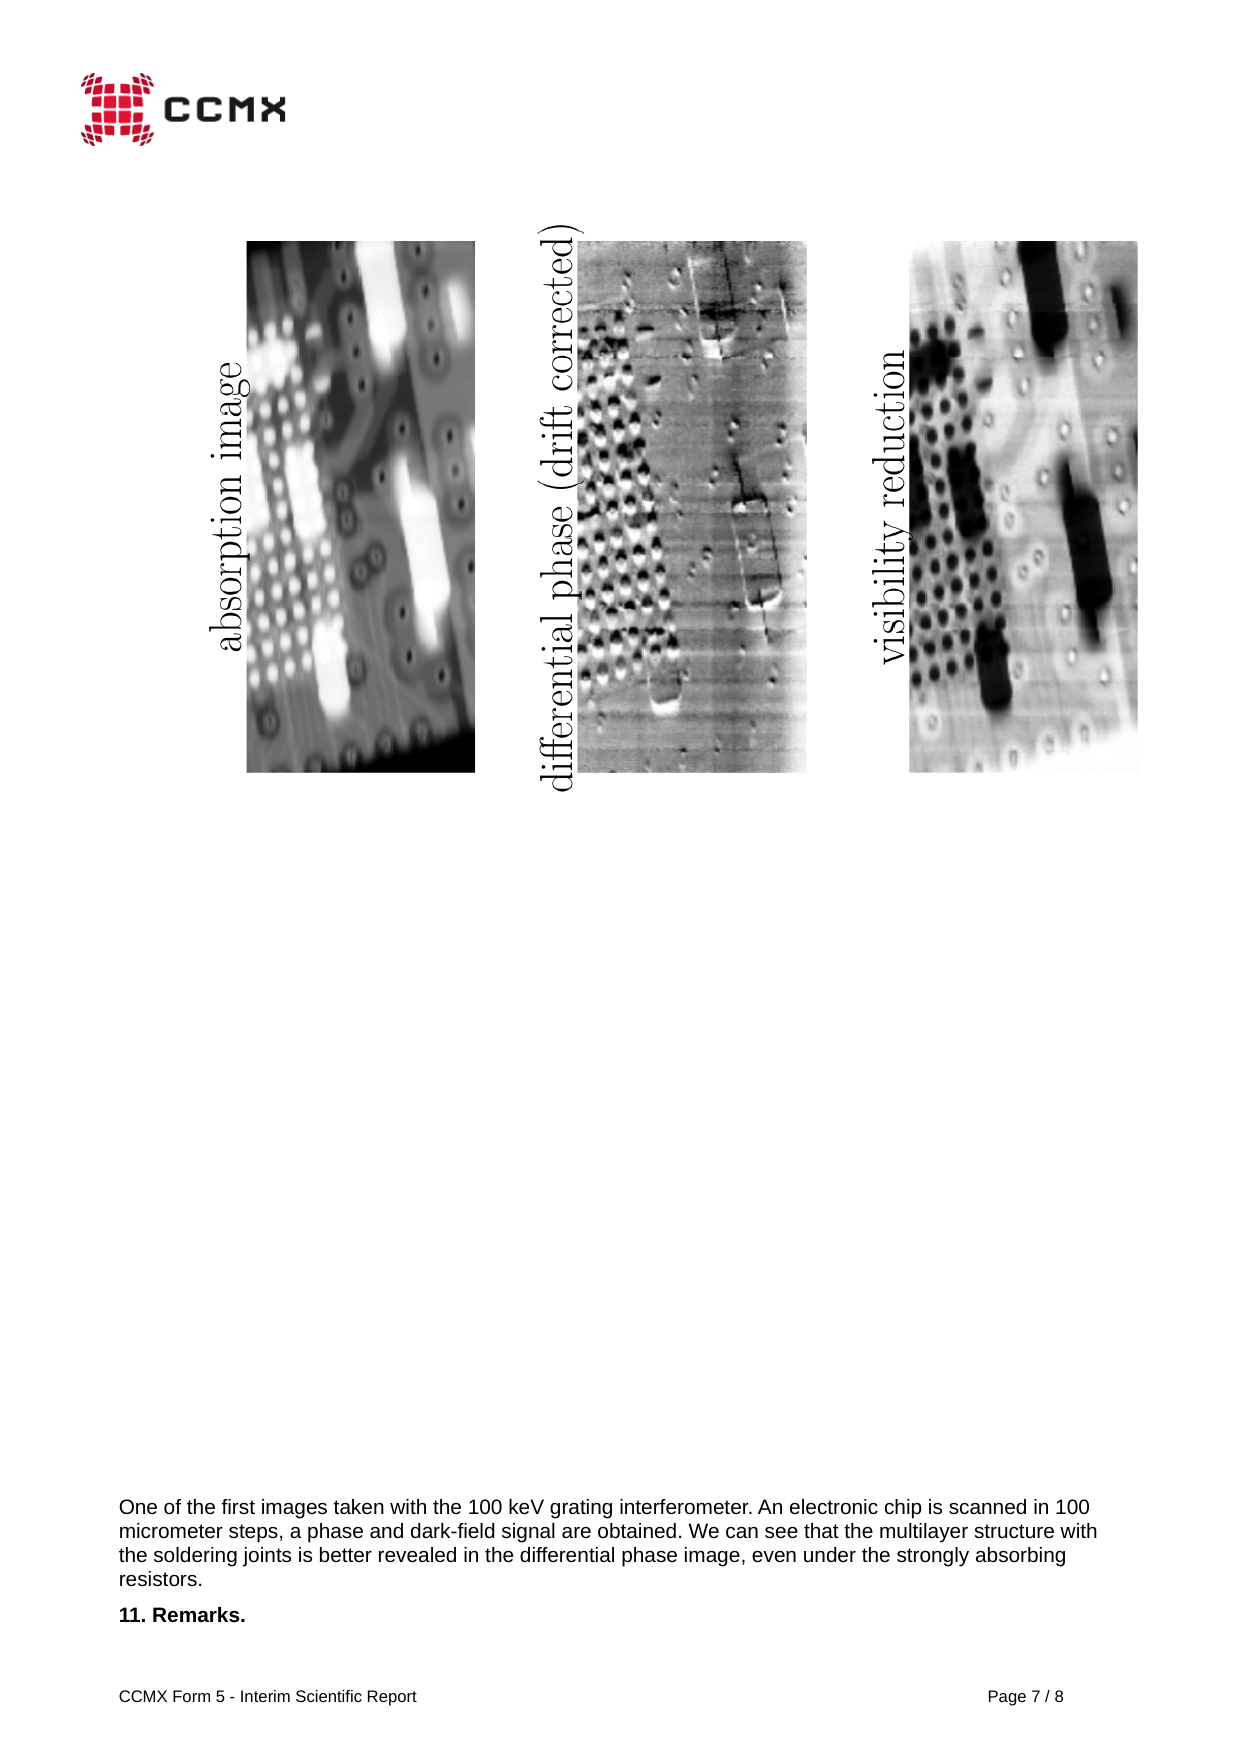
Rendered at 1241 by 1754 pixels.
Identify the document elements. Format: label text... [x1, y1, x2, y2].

picture [204, 215, 1146, 806]
picture [81, 73, 286, 146]
text One of the first images taken with the 100 keV grating interferometer. An electronic chip is scanned in 100 micrometer steps, a phase and dark-field signal are obtained. We can see that the multilayer structure with the soldering joints is better revealed in the differential phase image, even under the strongly absorbing resistors. [118, 1495, 1122, 1591]
text 11. Remarks. [118, 1603, 1122, 1627]
